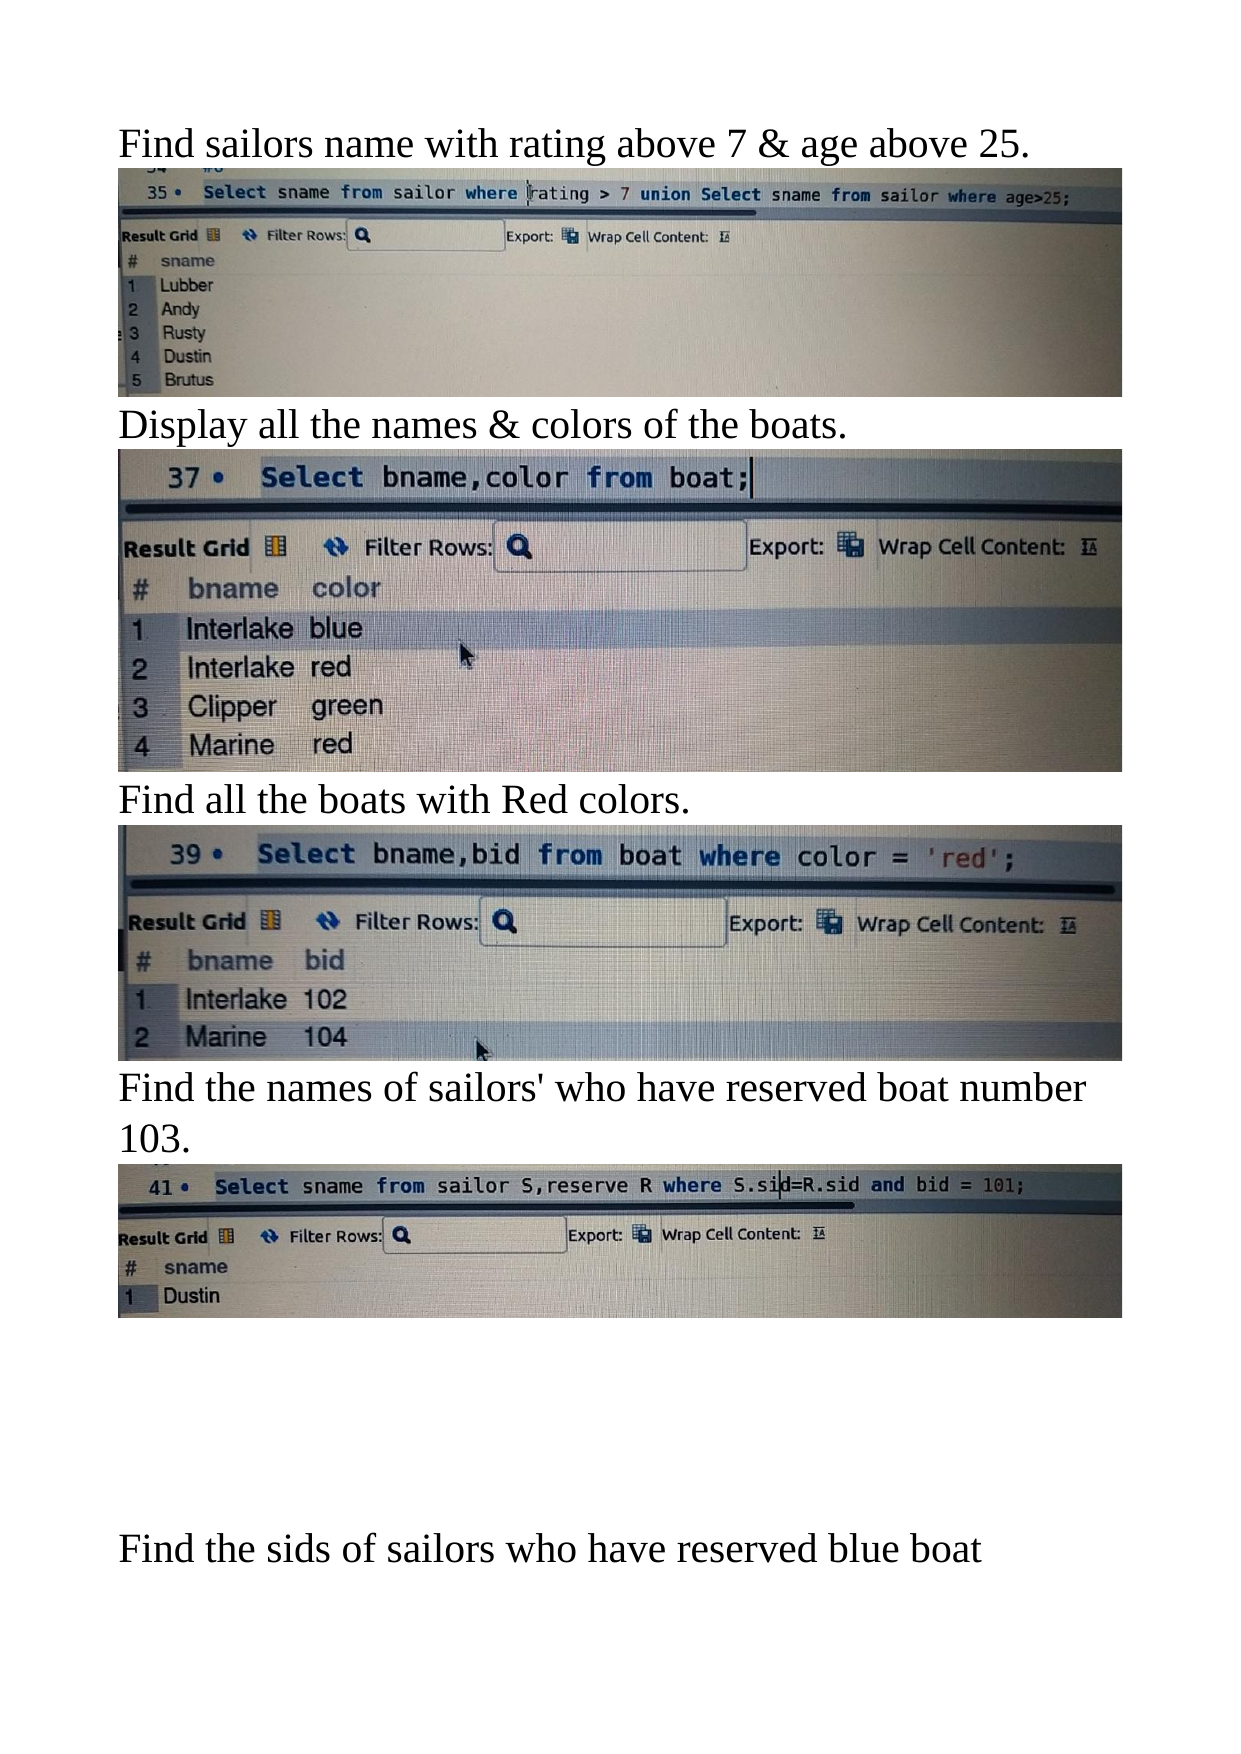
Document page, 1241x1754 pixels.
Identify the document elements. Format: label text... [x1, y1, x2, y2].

picture [118, 1164, 1123, 1318]
list Find all the boats with Red colors. [118, 772, 1122, 823]
picture [118, 168, 1123, 397]
picture [118, 449, 1123, 772]
list Display all the names & colors of the boats. [118, 397, 1122, 447]
list Find sailors name with rating above 7 & age above 25. [118, 118, 1122, 166]
list Find the sids of sailors who have reserved blue boat [118, 1523, 1122, 1571]
list Find the names of sailors' who have reserved boat number 103. [118, 1061, 1122, 1162]
picture [118, 825, 1123, 1061]
